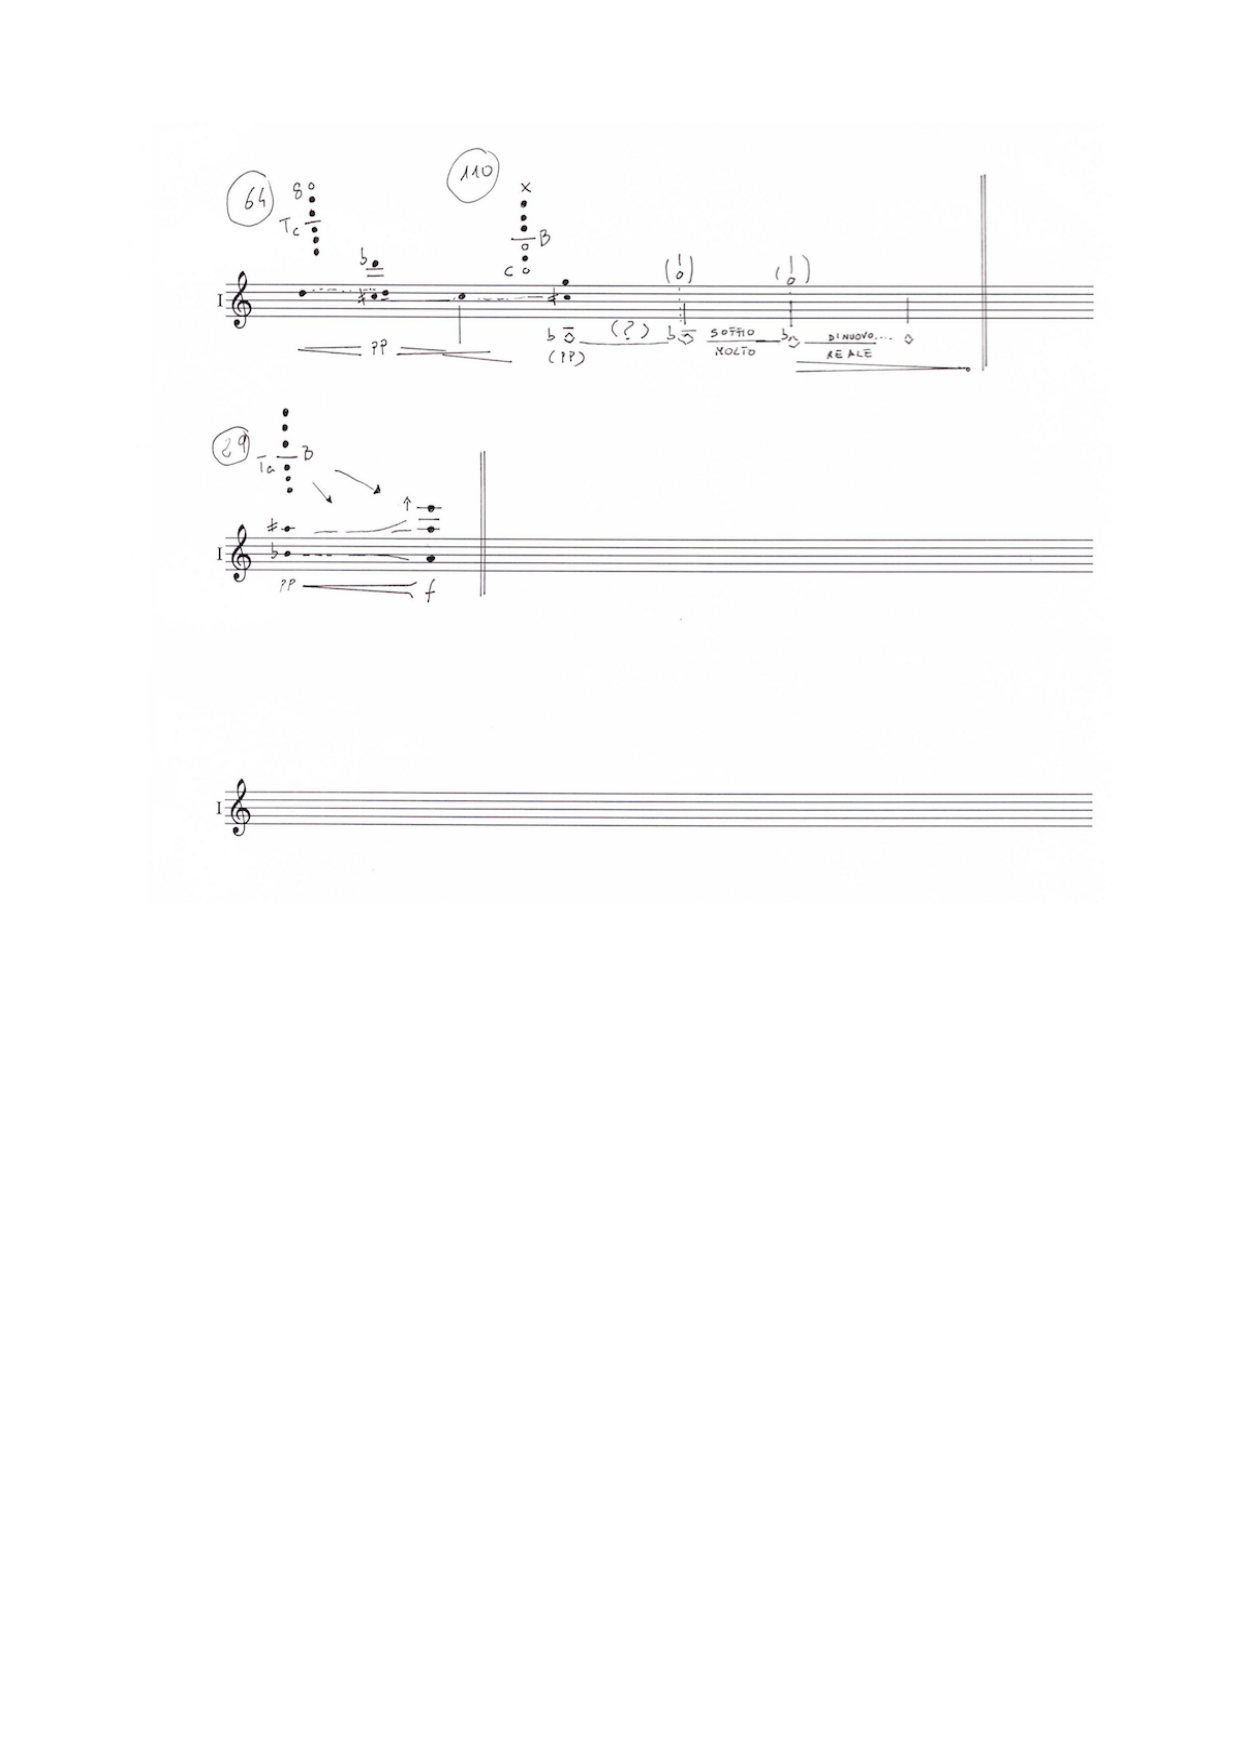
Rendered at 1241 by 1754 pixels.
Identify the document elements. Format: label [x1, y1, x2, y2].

picture [127, 122, 1118, 903]
